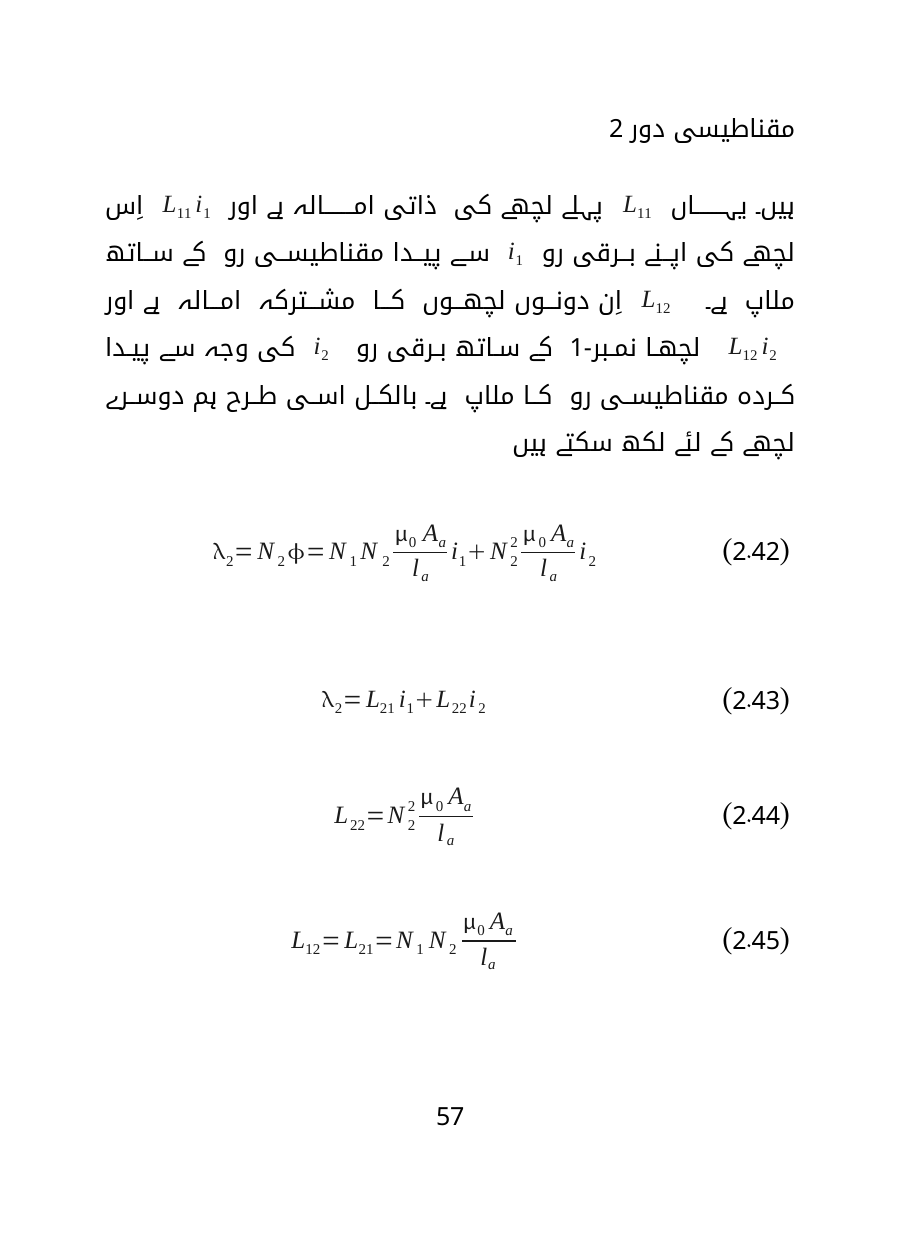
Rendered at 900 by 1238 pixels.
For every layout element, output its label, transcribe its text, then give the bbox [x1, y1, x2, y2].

table_header [105, 777, 694, 868]
table_header [105, 902, 692, 992]
table_header (2.44) [694, 777, 795, 868]
text ہیں۔ یہاںپہلے لچھے کی ذاتی امالہ ہے اوراِس لچھے کی اپنے برقی روسے پیدا مقناطیسی رو کے ساتھ ملاپ ہے۔ اِن دونوں لچھوں کا مشترکہ امالہ ہے اور لچھا نمبر-1 کے ساتھ برقی رو کی وجہ سے پیدا کردہ مقناطیسی رو کا ملاپ ہے۔ بالکل اسی طرح ہم دوسرے لچھے کے لئے لکھ سکتے ہیں [105, 182, 795, 467]
table_header (2.45) [693, 902, 795, 992]
table_header (2.42) [694, 513, 795, 604]
table_header (2.43) [693, 672, 795, 743]
table_header [105, 672, 692, 743]
table_header [105, 513, 694, 604]
